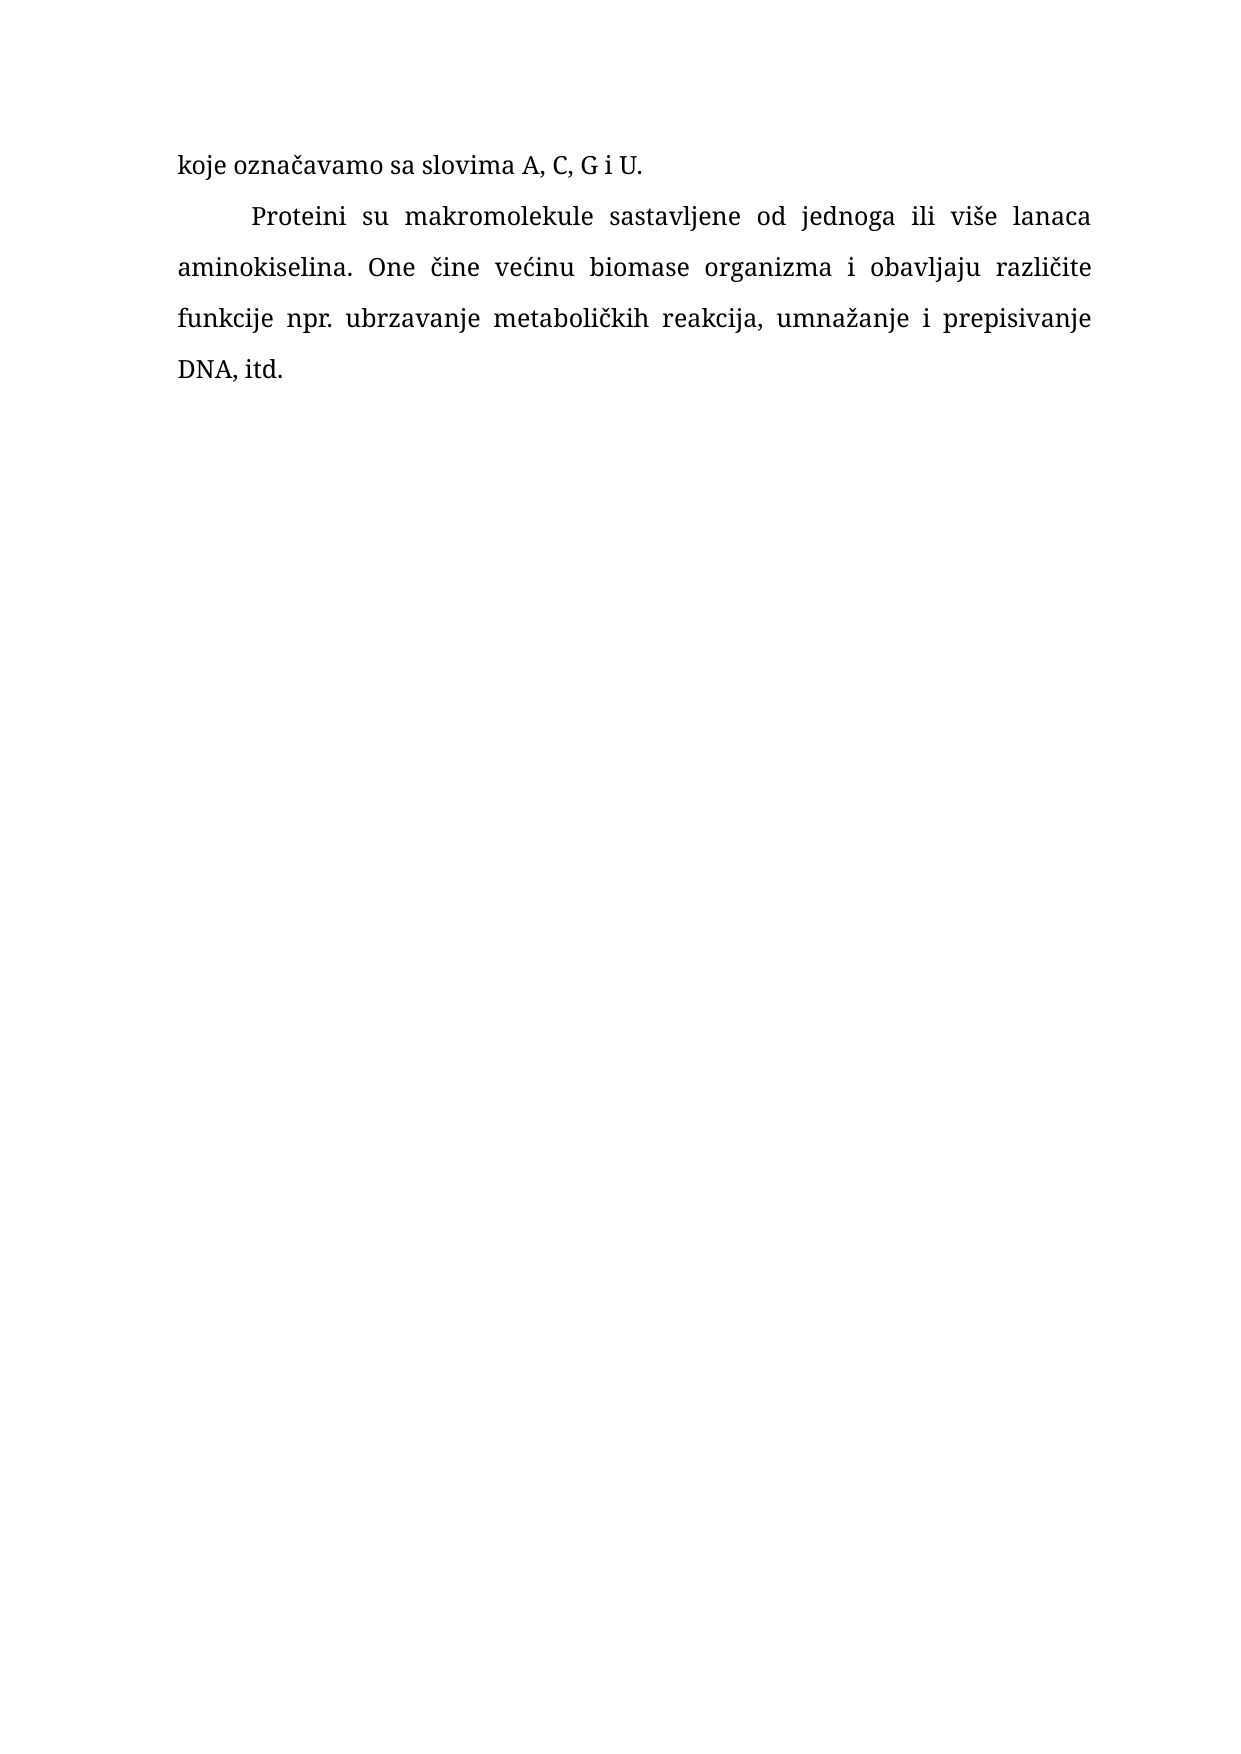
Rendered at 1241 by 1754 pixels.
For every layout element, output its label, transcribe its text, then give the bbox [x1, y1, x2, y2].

text Proteini su makromolekule sastavljene od jednoga ili više lanaca aminokiselina. One čine većinu biomase organizma i obavljaju različite funkcije npr. ubrzavanje metaboličkih reakcija, umnažanje i prepisivanje DNA, itd. [177, 199, 1093, 386]
text koje označavamo sa slovima A, C, G i U. [177, 148, 1093, 182]
